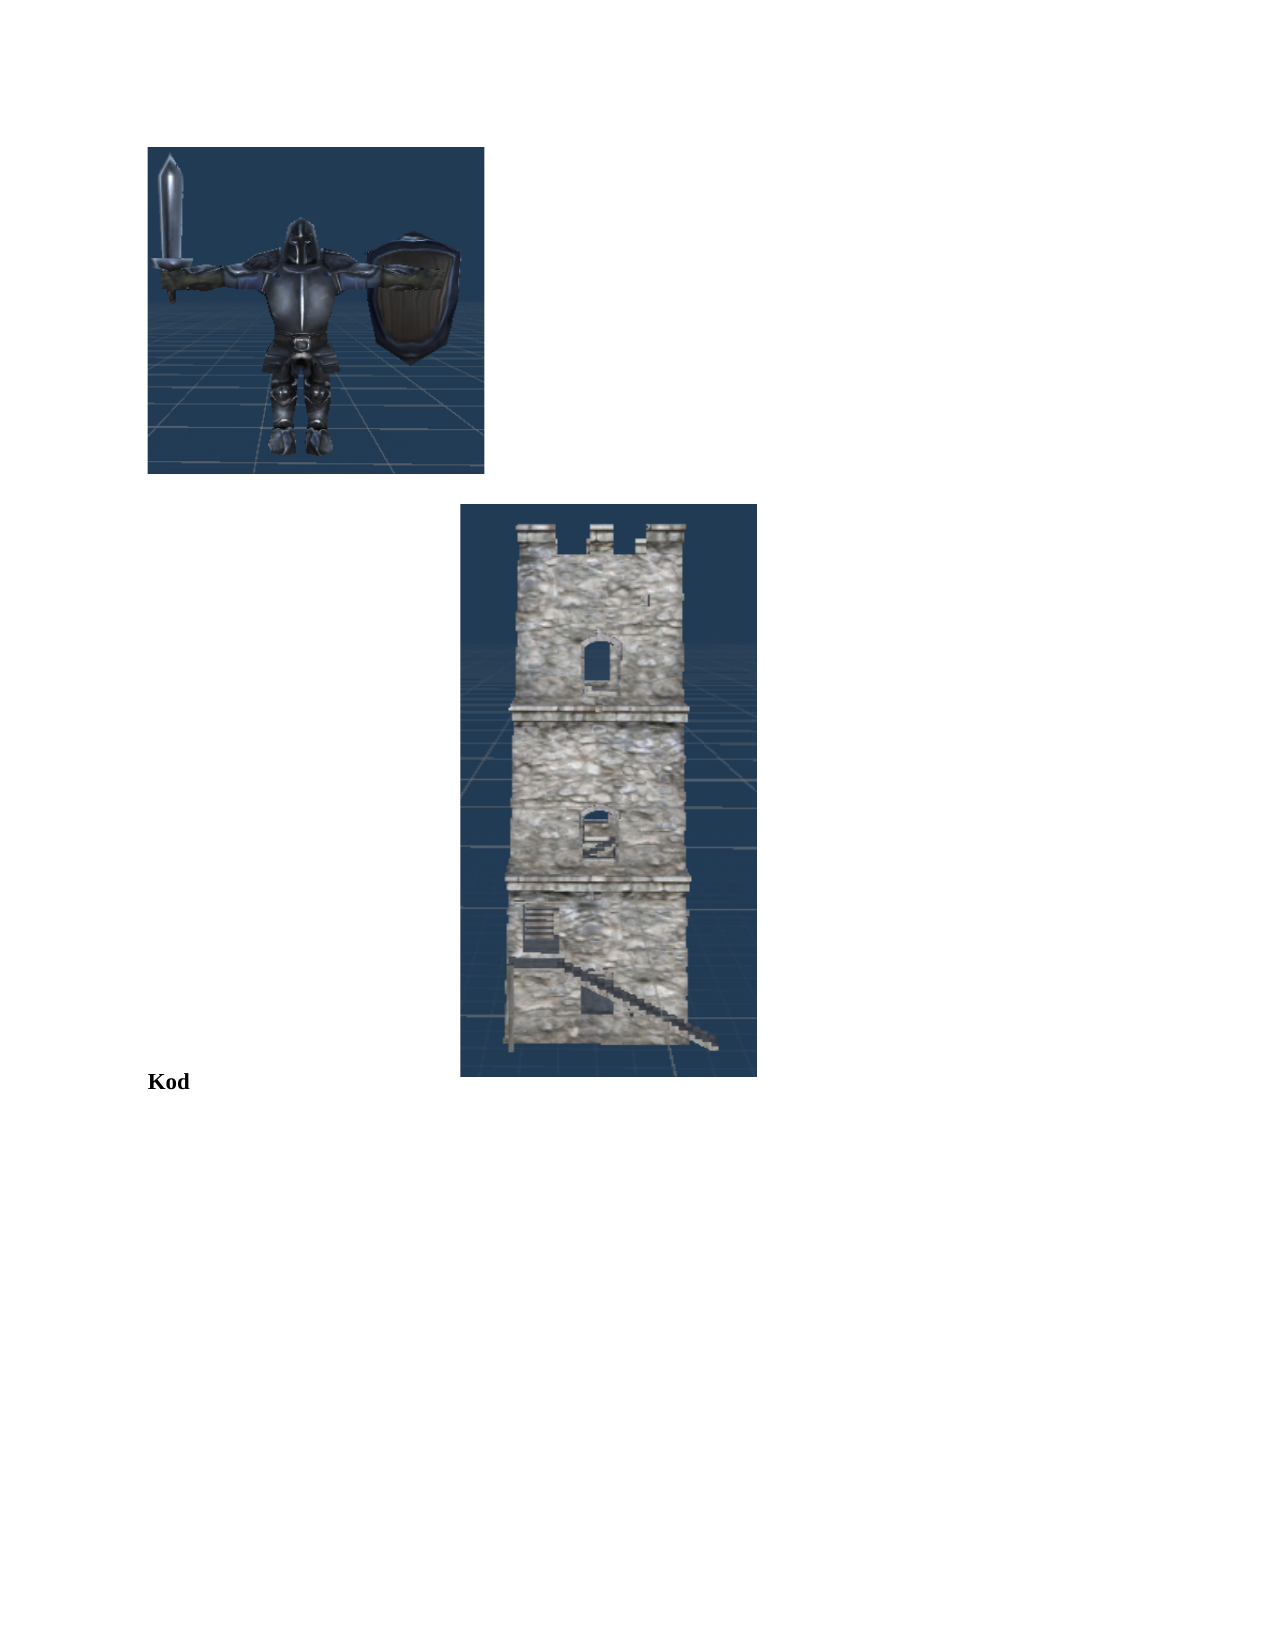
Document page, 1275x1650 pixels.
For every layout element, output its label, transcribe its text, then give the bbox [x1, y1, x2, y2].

text Kod [148, 1068, 1127, 1094]
